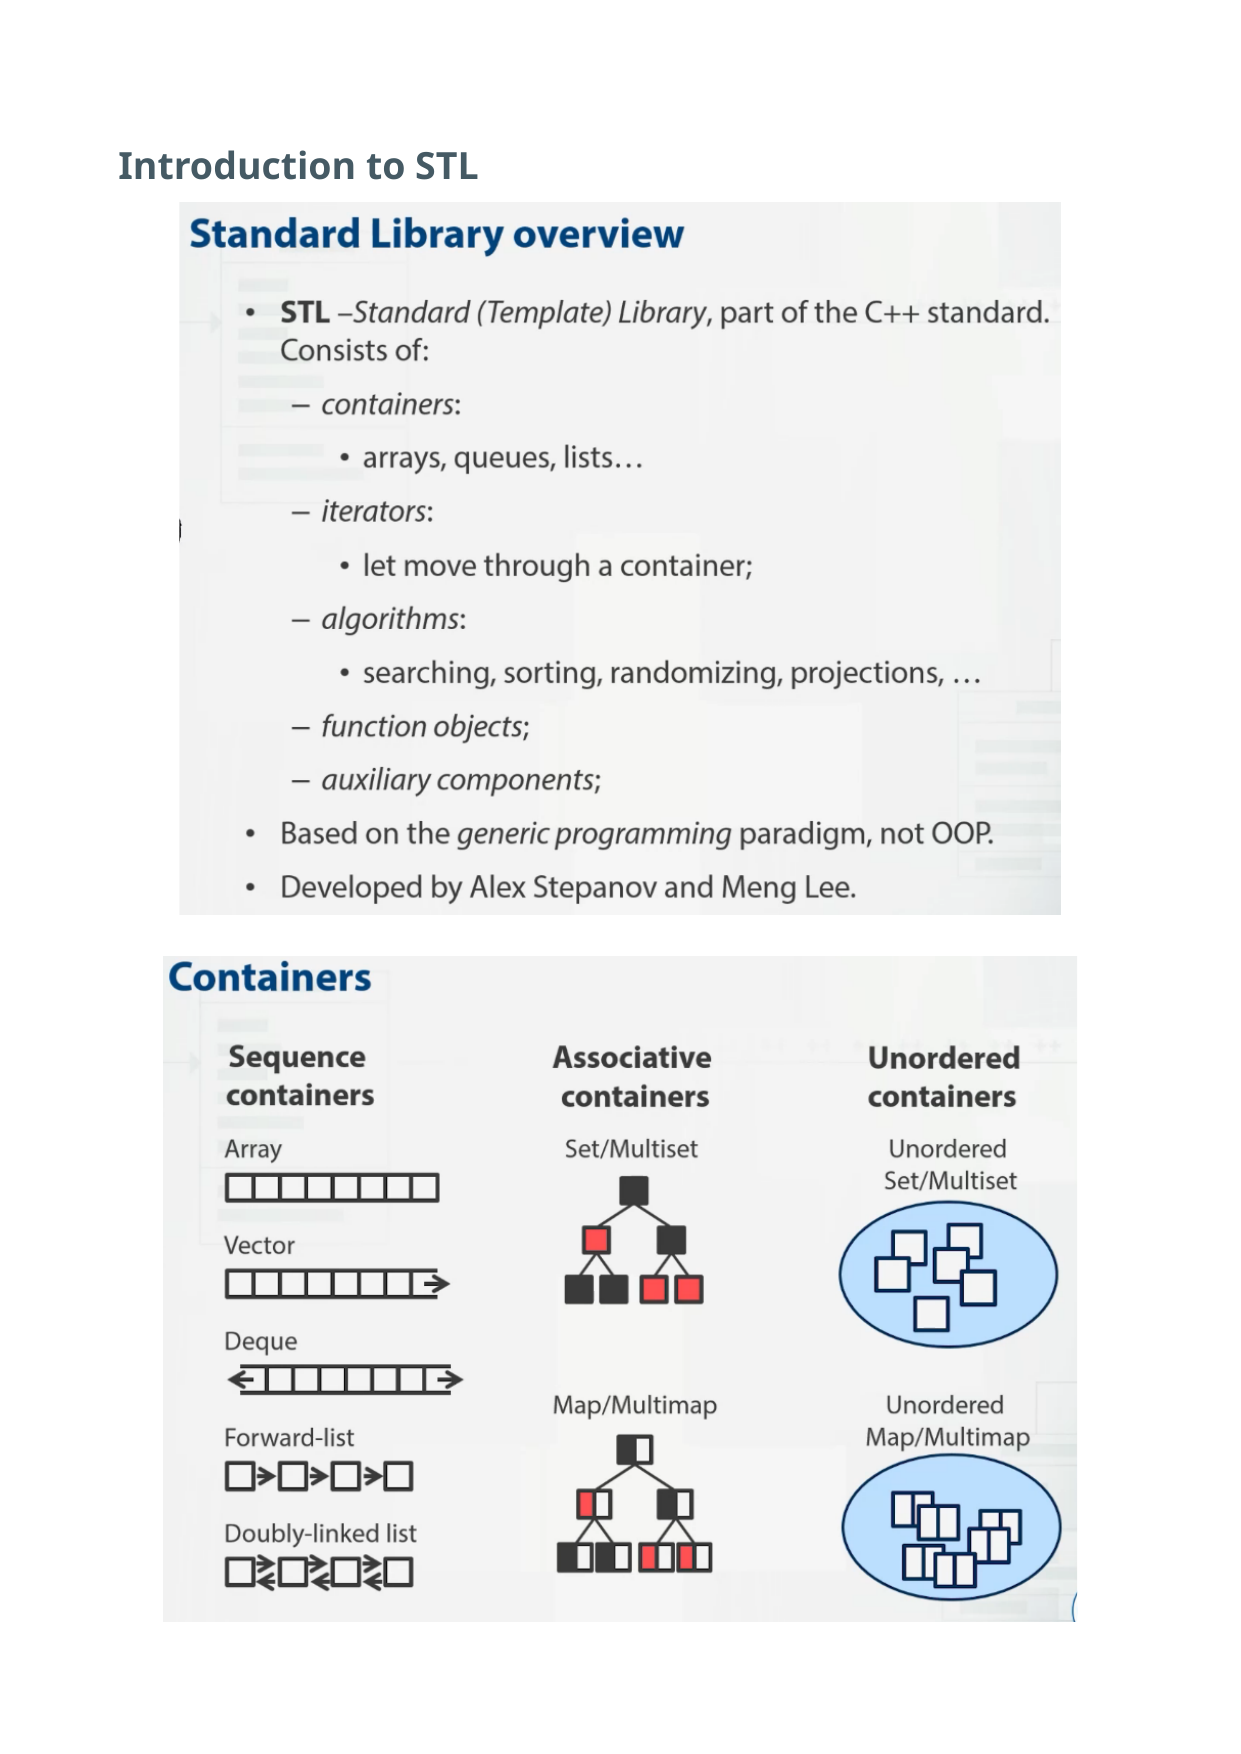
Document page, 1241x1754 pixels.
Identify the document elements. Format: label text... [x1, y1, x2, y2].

picture [179, 202, 1061, 915]
subtitle Introduction to STL [118, 139, 1122, 190]
picture [163, 956, 1078, 1622]
